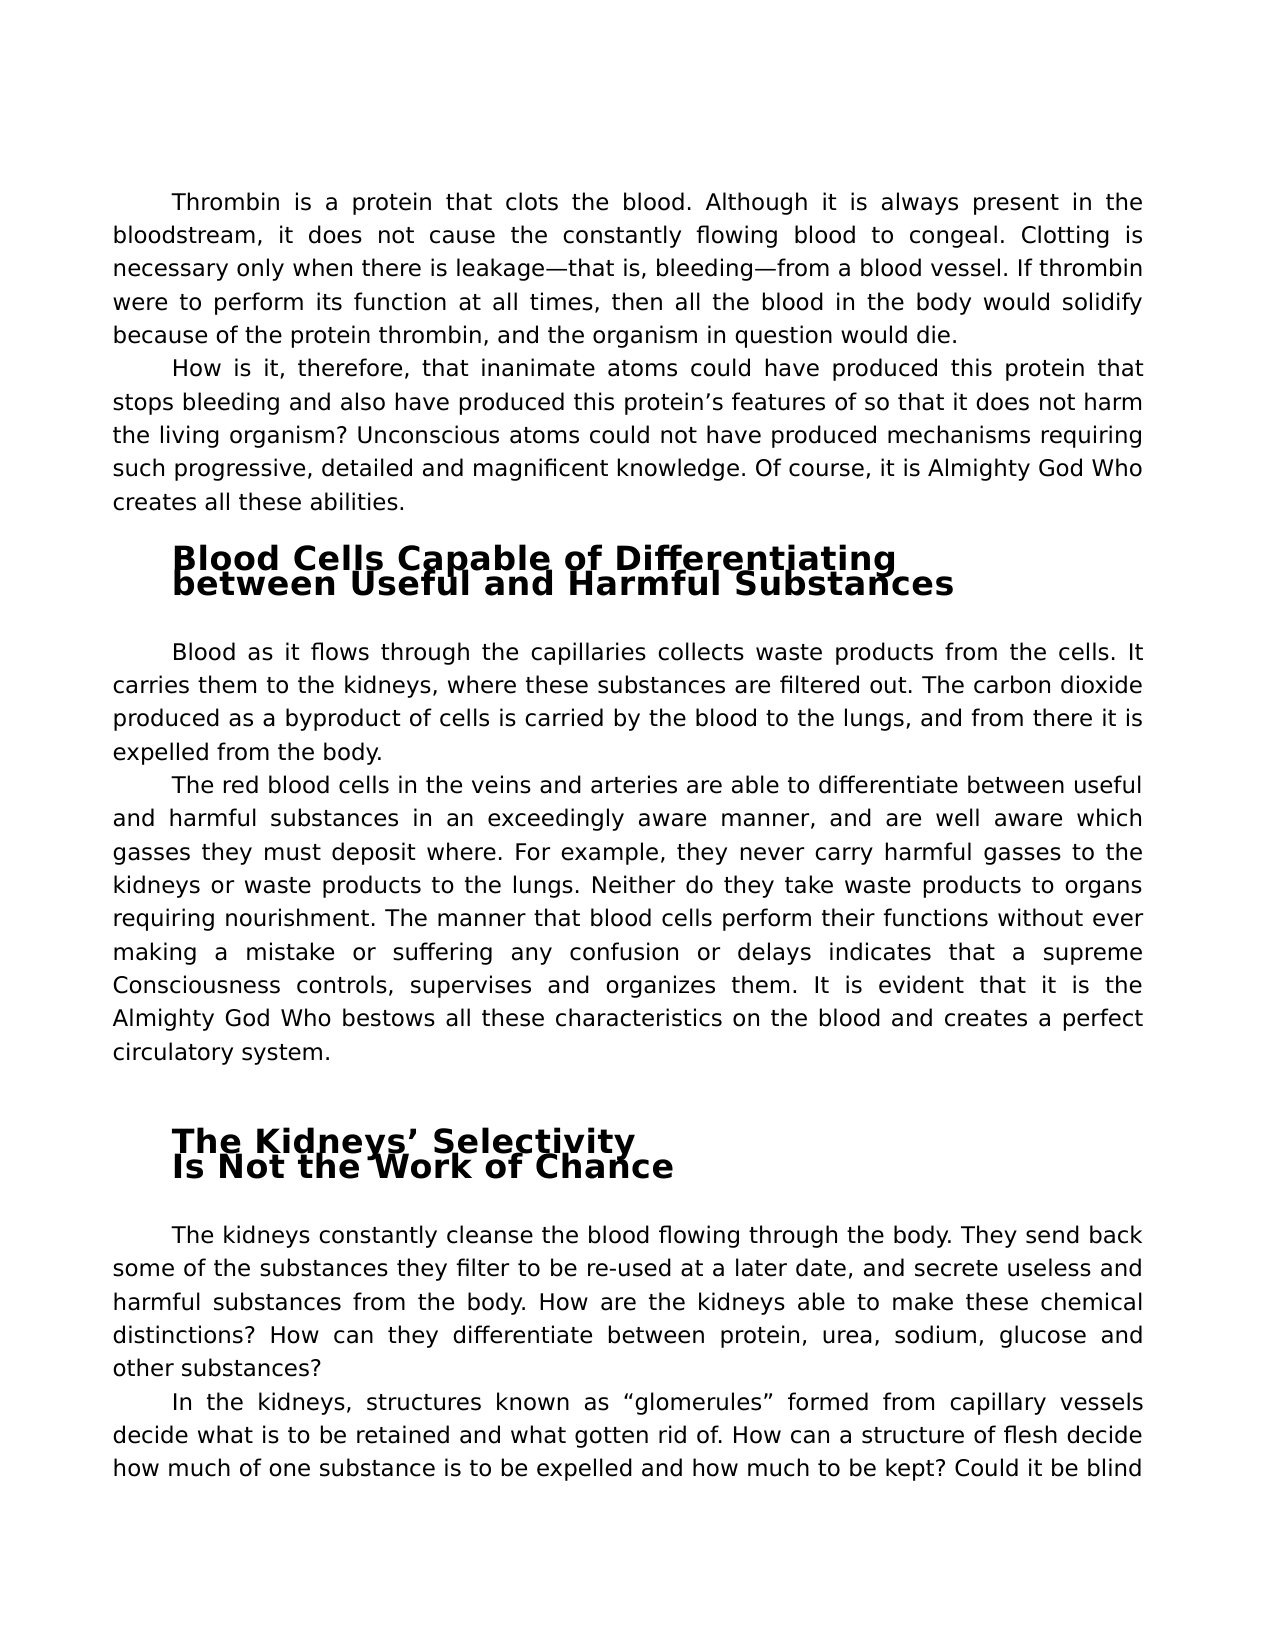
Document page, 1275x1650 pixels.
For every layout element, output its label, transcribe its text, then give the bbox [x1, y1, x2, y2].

text Blood Cells Capable of Differentiating [112, 550, 174, 575]
text Thrombin is a protein that clots the blood. Although it is always present in the bloodstream, it does not cause the constantly flowing blood to congeal. Clotting is necessary only when there is leakage—that is, bleeding—from a blood vessel. If thrombin were to perform its function at all times, then all the blood in the body would solidify because of the protein thrombin, and the organism in question would die. [112, 183, 1145, 350]
text How is it, therefore, that inanimate atoms could have produced this protein that stops bleeding and also have produced this protein’s features of so that it does not harm the living organism? Unconscious atoms could not have produced mechanisms requiring such progressive, detailed and magnificent knowledge. Of course, it is Almighty God Who creates all these abilities. [112, 350, 1145, 517]
text The Kidneys’ Selectivity [112, 1133, 546, 1158]
text The red blood cells in the veins and arteries are able to differentiate between useful and harmful substances in an exceedingly aware manner, and are well aware which gasses they must deposit where. For example, they never carry harmful gasses to the kidneys or waste products to the lungs. Neither do they take waste products to organs requiring nourishment. The manner that blood cells perform their functions without ever making a mistake or suffering any confusion or delays indicates that a supreme Consciousness controls, supervises and organizes them. It is evident that it is the Almighty God Who bestows all these characteristics on the blood and creates a perfect circulatory system. [112, 767, 1145, 1067]
text Is Not the Work of Chance [112, 1158, 1145, 1183]
text In the kidneys, structures known as “glomerules” formed from capillary vessels decide what is to be retained and what gotten rid of. How can a structure of flesh decide how much of one substance is to be expelled and how much to be kept? Could it be blind [112, 1383, 1145, 1483]
text The kidneys constantly cleanse the blood flowing through the body. They send back some of the substances they filter to be re-used at a later date, and secrete useless and harmful substances from the body. How are the kidneys able to make these chemical distinctions? How can they differentiate between protein, urea, sodium, glucose and other substances? [112, 1217, 1145, 1383]
text Blood as it flows through the capillaries collects waste products from the cells. It carries them to the kidneys, where these substances are filtered out. The carbon dioxide produced as a byproduct of cells is carried by the blood to the lungs, and from there it is expelled from the body. [112, 633, 1145, 767]
text The Kidneys’ Selectivity [544, 1133, 1145, 1158]
text between Useful and Harmful Substances [112, 575, 1145, 600]
text Blood Cells Capable of Differentiating [180, 550, 1145, 575]
